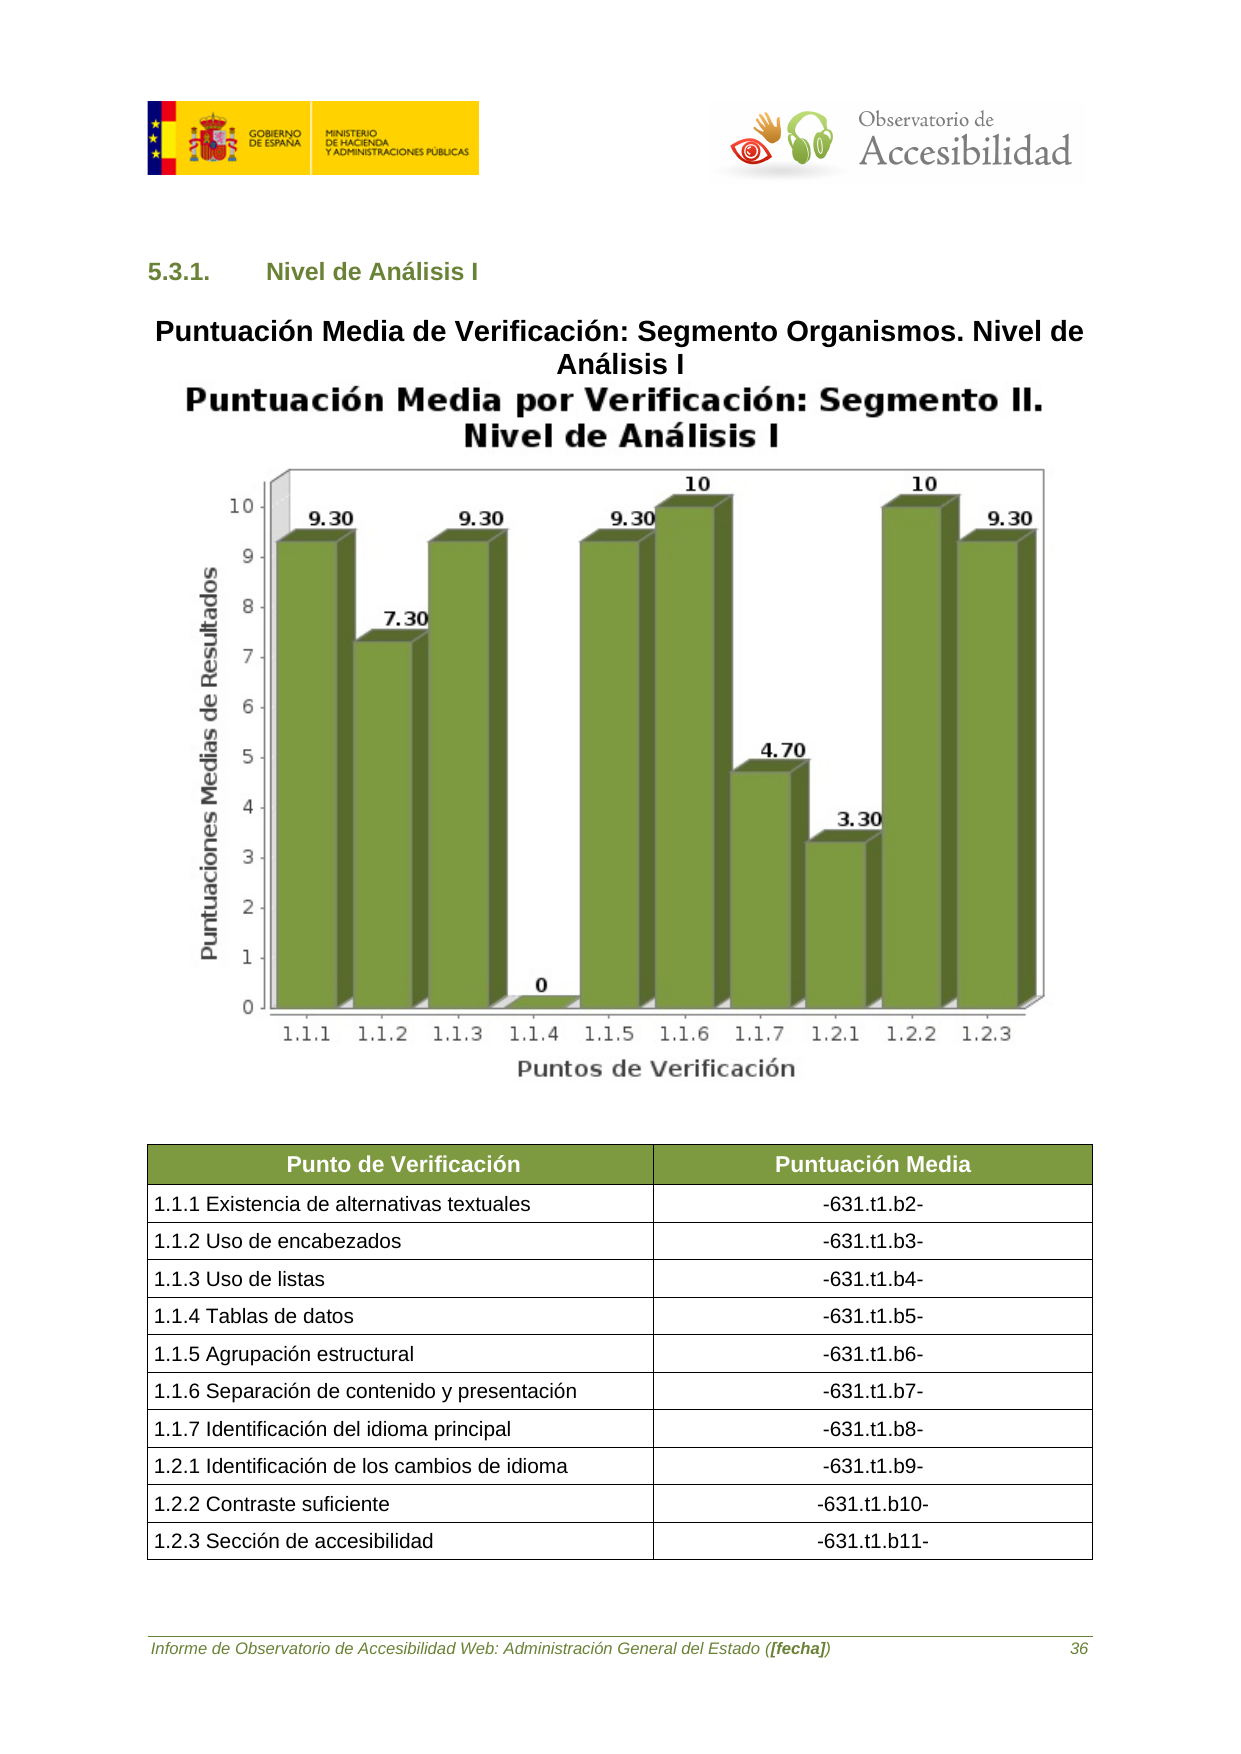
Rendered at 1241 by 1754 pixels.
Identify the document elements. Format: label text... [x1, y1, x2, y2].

picture [710, 102, 1086, 185]
text Puntuación Media de Verificación: Segmento Organismos. Nivel de Análisis I [148, 314, 1092, 381]
table_cell 1.1.5 Agrupación estructural [148, 1335, 653, 1372]
subtitle Nivel de Análisis I [148, 257, 1092, 286]
table_cell 1.1.6 Separación de contenido y presentación [148, 1373, 653, 1409]
table_cell -631.t1.b9- [654, 1448, 1092, 1484]
table_cell 1.2.1 Identificación de los cambios de idioma [148, 1448, 653, 1484]
table_cell -631.t1.b6- [654, 1335, 1092, 1372]
table_cell 1.1.1 Existencia de alternativas textuales [148, 1185, 653, 1222]
table_cell -631.t1.b10- [654, 1485, 1092, 1522]
table_cell -631.t1.b11- [654, 1523, 1092, 1559]
table_cell -631.t1.b7- [654, 1373, 1092, 1409]
table_cell -631.t1.b2- [654, 1185, 1092, 1222]
table_cell 1.1.3 Uso de listas [148, 1260, 653, 1297]
table_cell 1.2.3 Sección de accesibilidad [148, 1523, 653, 1559]
picture [147, 101, 479, 175]
table_cell 1.1.4 Tablas de datos [148, 1298, 653, 1334]
picture [178, 380, 1062, 1091]
table_header Puntuación Media [654, 1145, 1092, 1184]
table_header Punto de Verificación [148, 1145, 653, 1184]
table_cell 1.1.7 Identificación del idioma principal [148, 1410, 653, 1447]
table_cell -631.t1.b4- [654, 1260, 1092, 1297]
table_cell 1.2.2 Contraste suficiente [148, 1485, 653, 1522]
table_cell -631.t1.b3- [654, 1223, 1092, 1259]
table_cell -631.t1.b5- [654, 1298, 1092, 1334]
table_cell 1.1.2 Uso de encabezados [148, 1223, 653, 1259]
table_cell -631.t1.b8- [654, 1410, 1092, 1447]
